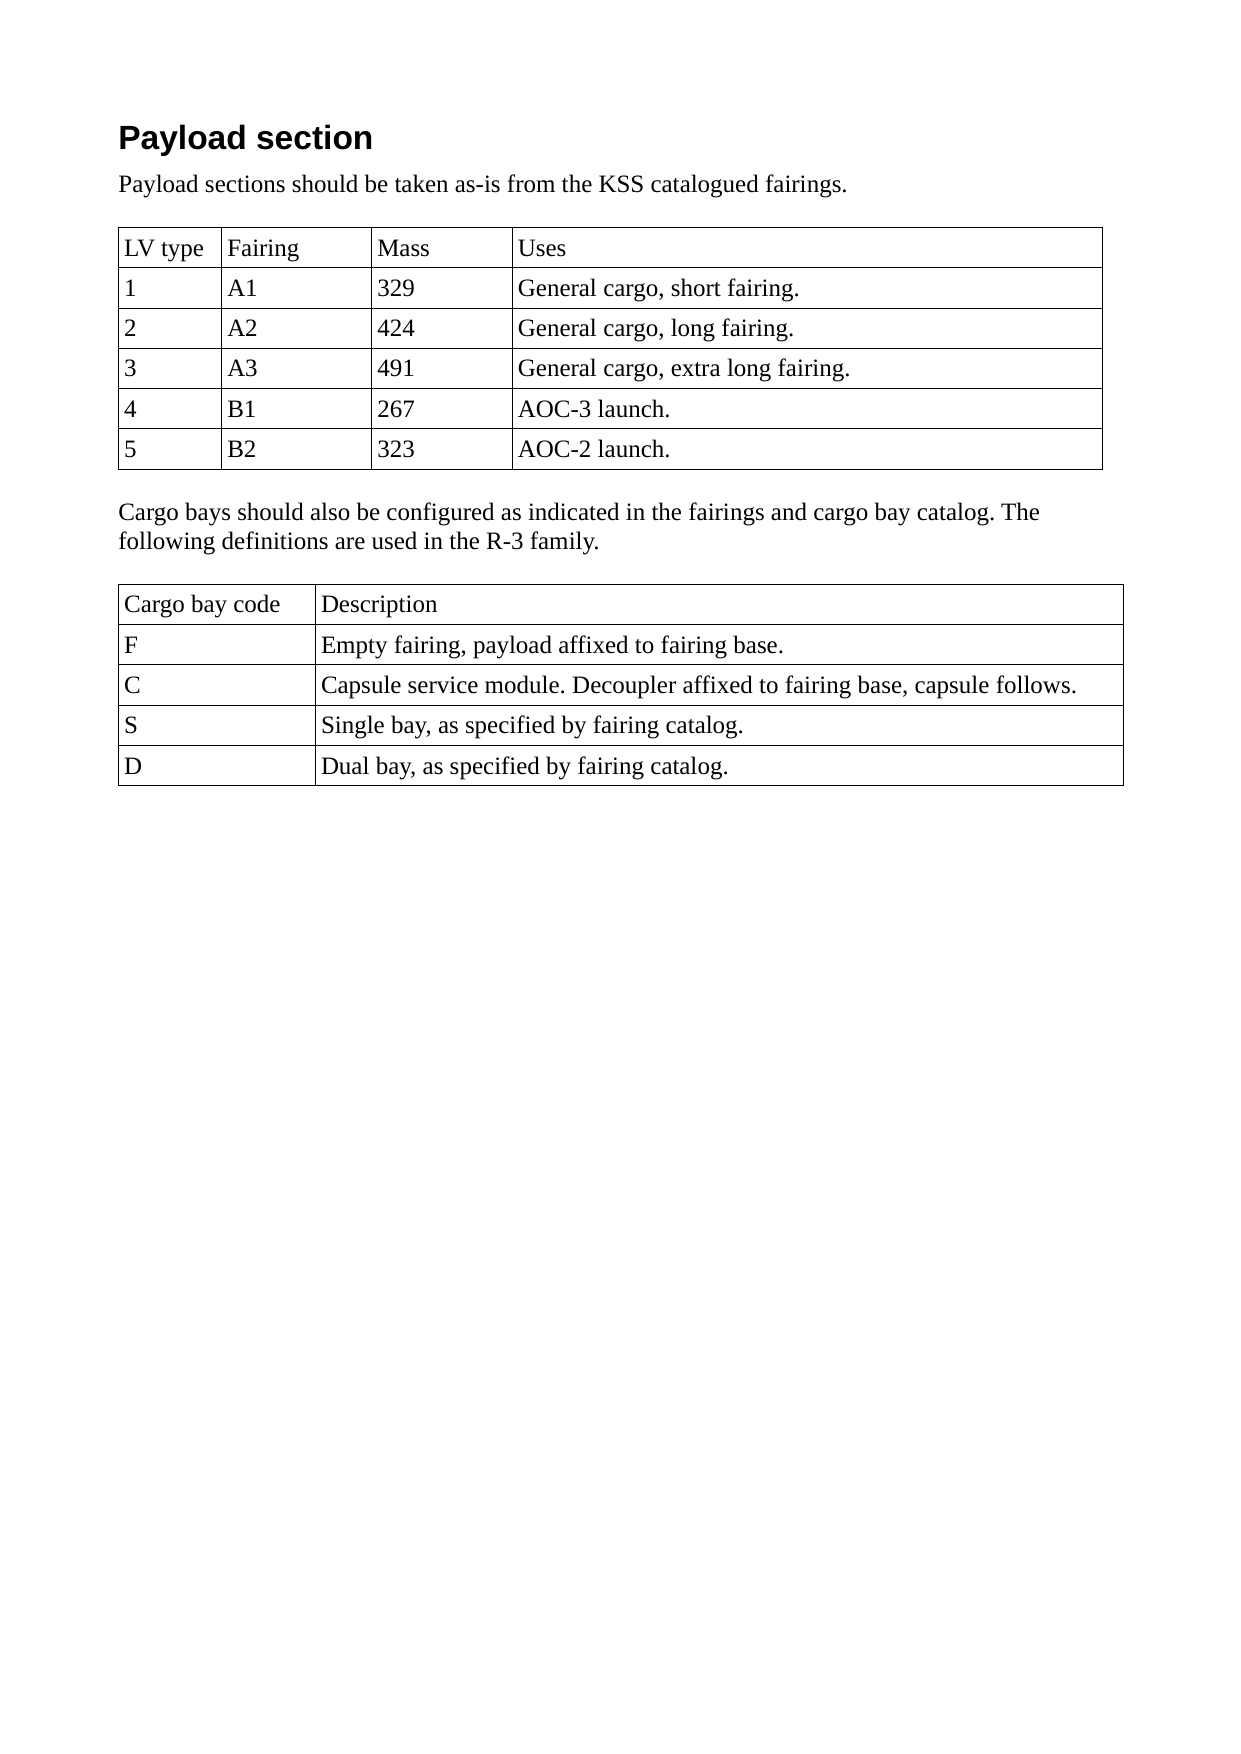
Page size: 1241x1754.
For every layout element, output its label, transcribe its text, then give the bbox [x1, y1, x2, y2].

table_cell General cargo, extra long fairing. [513, 349, 1102, 388]
table_cell Dual bay, as specified by fairing catalog. [316, 746, 1123, 785]
table_header LV type [119, 228, 221, 267]
table_cell A2 [222, 309, 371, 348]
table_header Description [316, 585, 1123, 624]
table_cell 4 [119, 389, 221, 428]
table_header Uses [513, 228, 1102, 267]
table_cell D [119, 746, 315, 785]
table_header Mass [372, 228, 512, 267]
table_cell 491 [372, 349, 512, 388]
table_cell Empty fairing, payload affixed to fairing base. [316, 625, 1123, 664]
table_cell A3 [222, 349, 371, 388]
table_cell General cargo, long fairing. [513, 309, 1102, 348]
table_cell 2 [119, 309, 221, 348]
table_cell Capsule service module. Decoupler affixed to fairing base, capsule follows. [316, 665, 1123, 705]
table_header Cargo bay code [119, 585, 315, 624]
table_cell 424 [372, 309, 512, 348]
table_cell 1 [119, 268, 221, 307]
subtitle Payload section [118, 118, 1122, 157]
table_cell A1 [222, 268, 371, 307]
table_cell F [119, 625, 315, 664]
text Payload sections should be taken as-is from the KSS catalogued fairings. [118, 169, 1122, 198]
table_cell AOC-3 launch. [513, 389, 1102, 428]
table_cell AOC-2 launch. [513, 429, 1102, 469]
table_cell Single bay, as specified by fairing catalog. [316, 706, 1123, 745]
text Cargo bays should also be configured as indicated in the fairings and cargo bay catalog. The following definitions are used in the R-3 family. [118, 497, 1122, 555]
table_header Fairing [222, 228, 371, 267]
table_cell B2 [222, 429, 371, 469]
table_cell 329 [372, 268, 512, 307]
table_cell C [119, 665, 315, 705]
table_cell B1 [222, 389, 371, 428]
table_cell 267 [372, 389, 512, 428]
table_cell S [119, 706, 315, 745]
table_cell General cargo, short fairing. [513, 268, 1102, 307]
table_cell 5 [119, 429, 221, 469]
table_cell 323 [372, 429, 512, 469]
table_cell 3 [119, 349, 221, 388]
